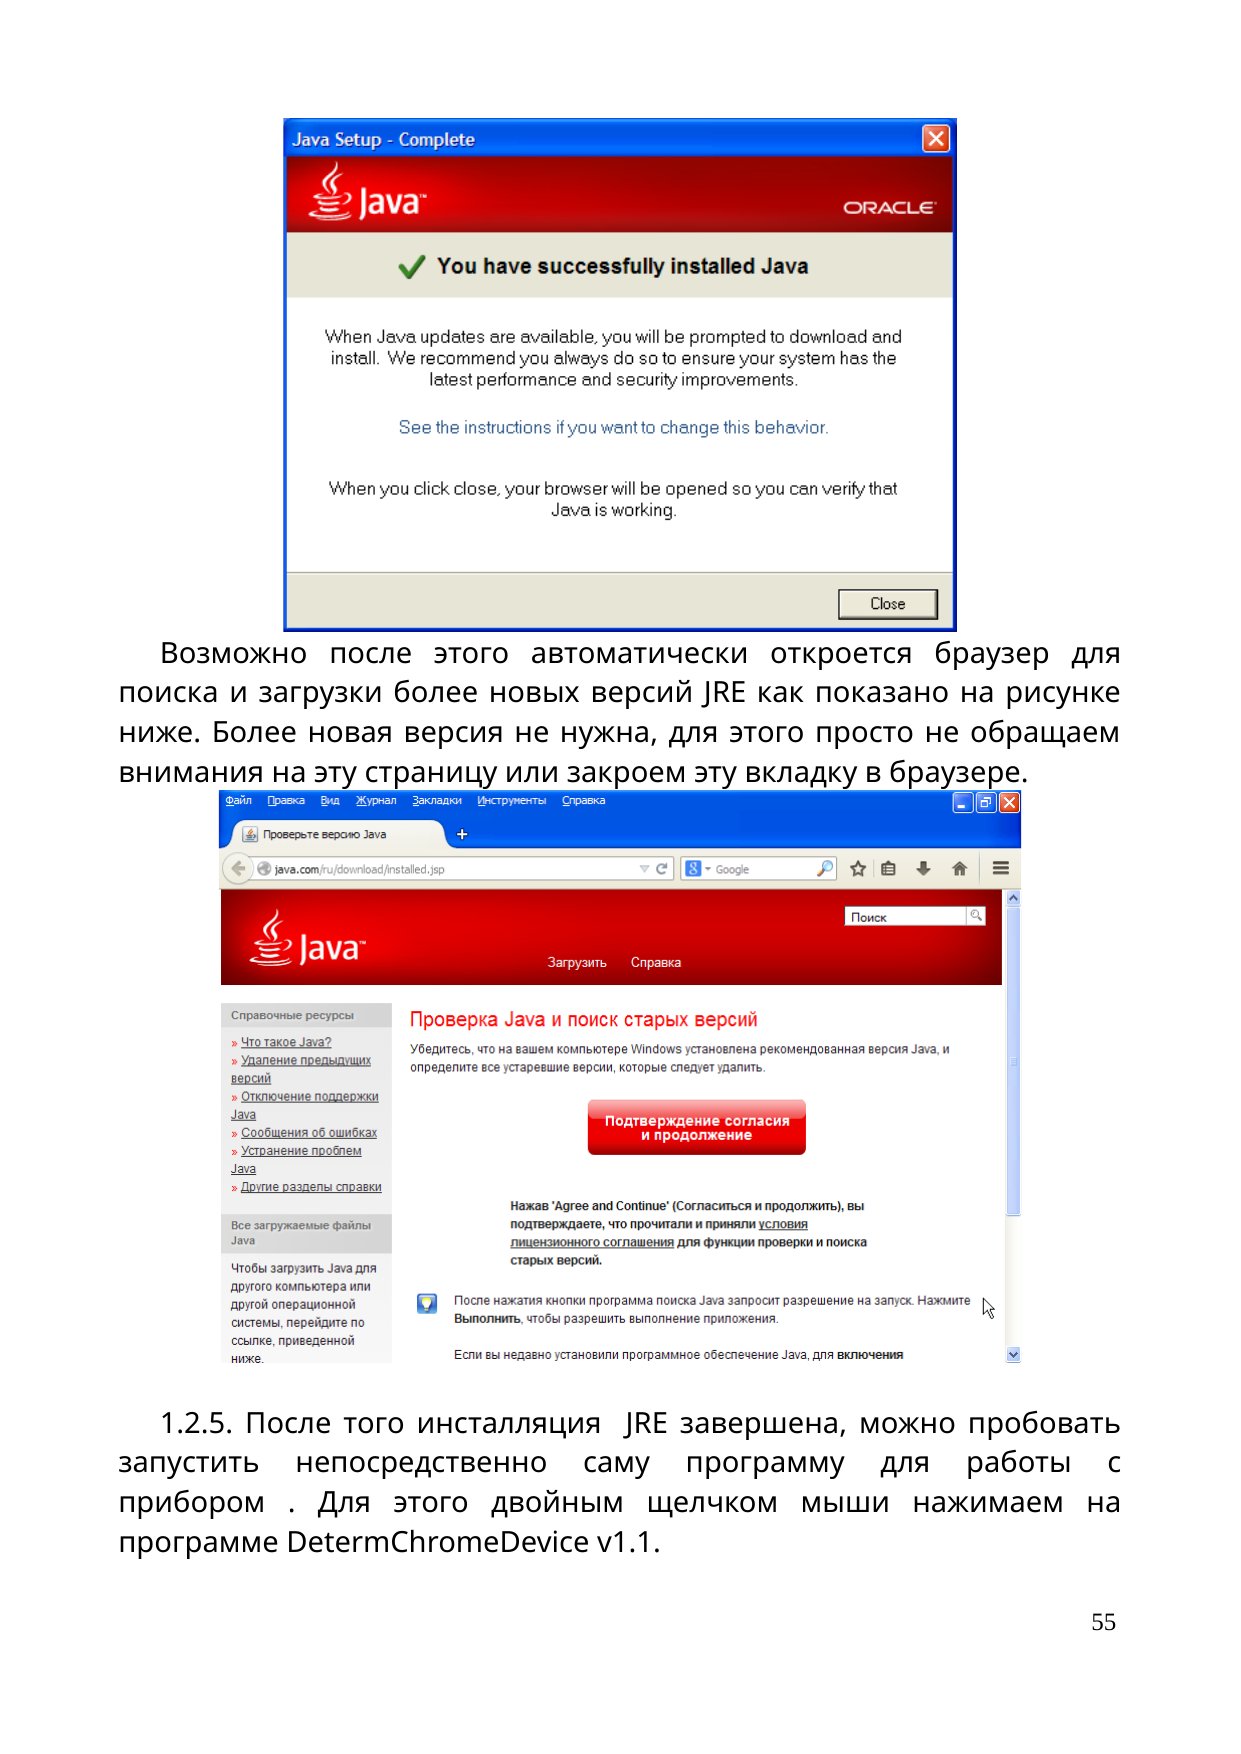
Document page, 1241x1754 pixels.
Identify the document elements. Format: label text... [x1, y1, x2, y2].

text Возможно после этого автоматически откроется браузер для поиска и загрузки более новых версий JRE как показано на рисунке ниже. Более новая версия не нужна, для этого просто не обращаем внимания на эту страницу или закроем эту вкладку в браузере. [118, 118, 1122, 791]
picture [218, 790, 1022, 1363]
text 1.2.5. После того инсталляция JRE завершена, можно пробовать запустить непосредственно саму программу для работы с прибором . Для этого двойным щелчком мыши нажимаем на программе DetermChromeDevice v1.1. [118, 1402, 1122, 1561]
picture [283, 118, 957, 632]
